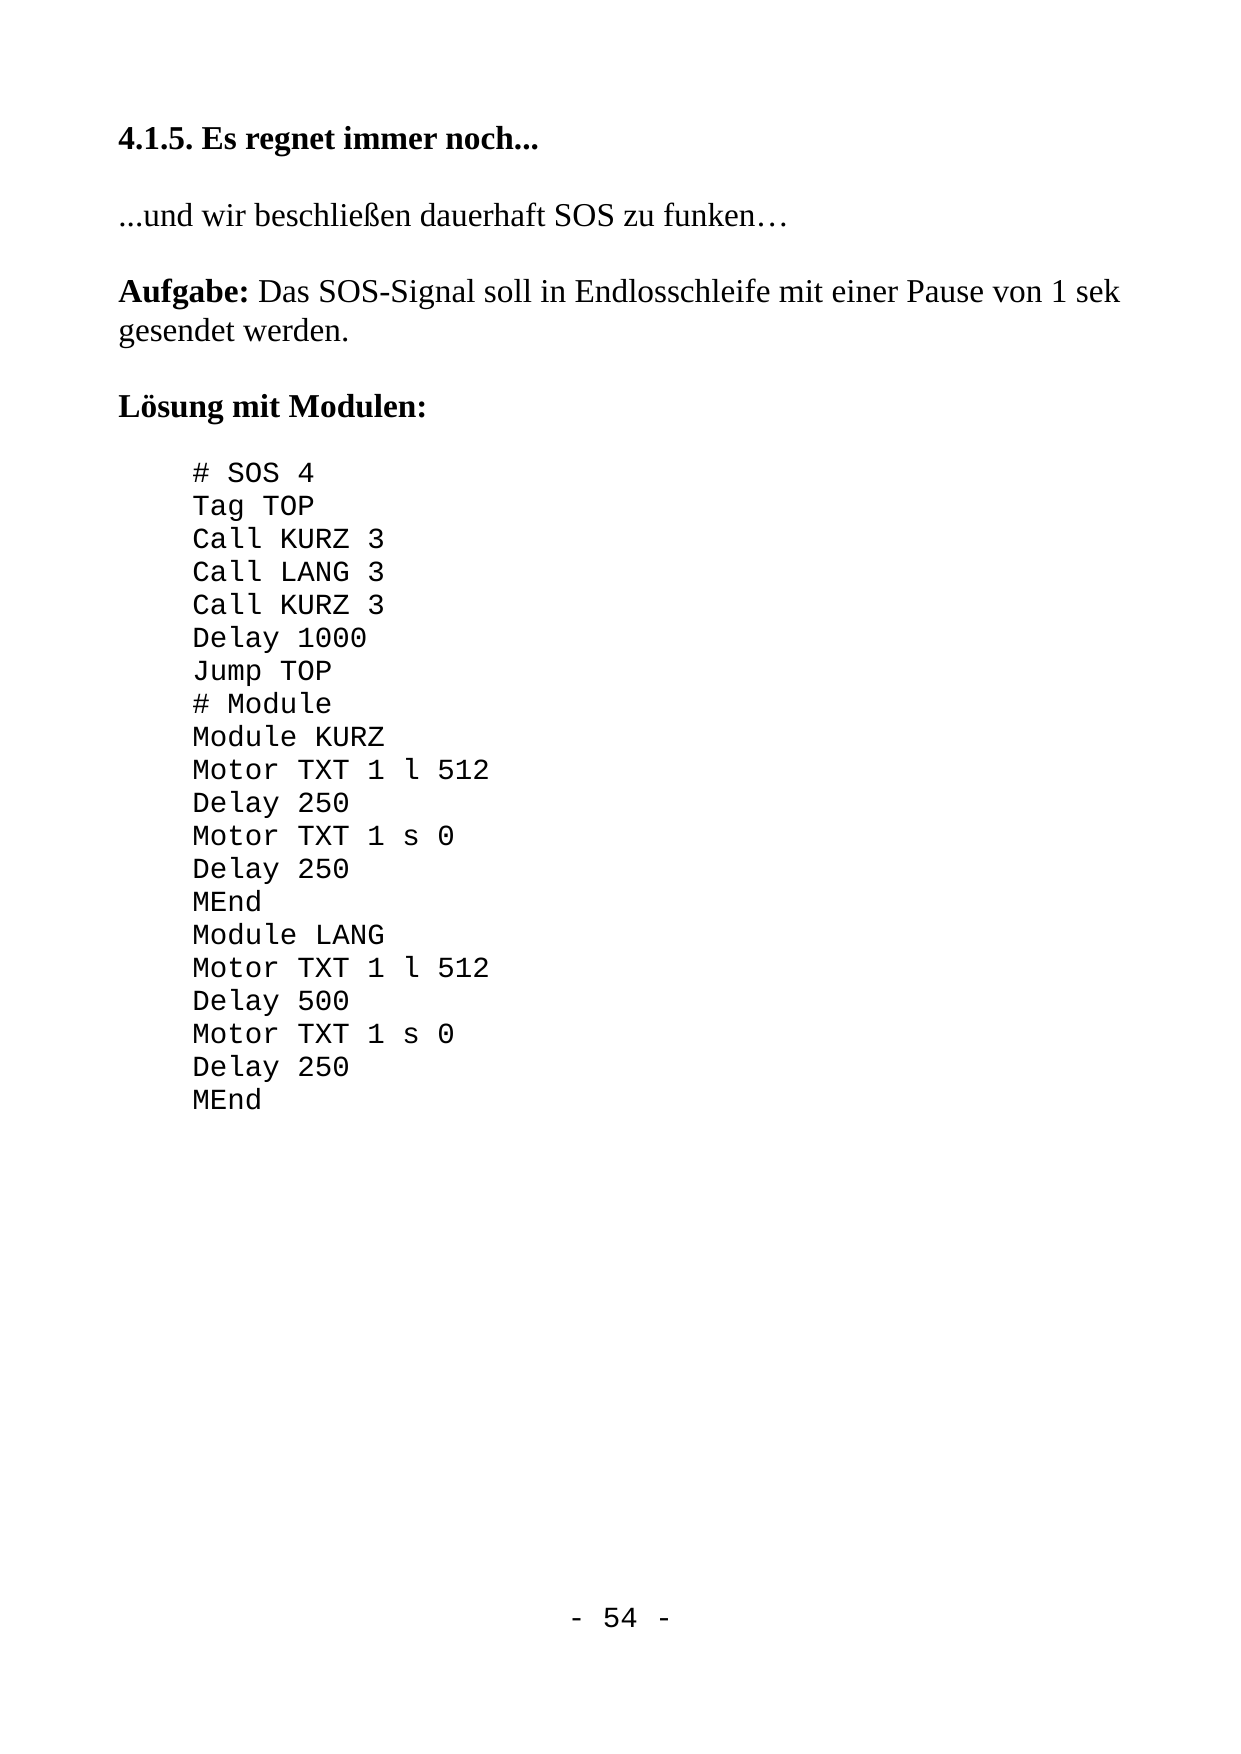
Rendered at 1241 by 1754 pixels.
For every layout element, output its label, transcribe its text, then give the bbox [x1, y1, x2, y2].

text MEnd [118, 1085, 1122, 1118]
text # SOS 4 [118, 458, 1122, 491]
text Aufgabe: Das SOS-Signal soll in Endlosschleife mit einer Pause von 1 sek gesendet werden. [118, 271, 1122, 348]
text Delay 1000 [118, 623, 1122, 656]
text Motor TXT 1 s 0 [118, 821, 1122, 854]
text Delay 250 [118, 854, 1122, 887]
text # Module [118, 689, 1122, 722]
text Delay 250 [118, 788, 1122, 821]
text Module KURZ [118, 722, 1122, 755]
text Delay 500 [118, 986, 1122, 1019]
text Module LANG [118, 920, 1122, 953]
text ...und wir beschließen dauerhaft SOS zu funken… [118, 195, 1122, 233]
text Jump TOP [118, 656, 1122, 689]
text Lösung mit Modulen: [118, 386, 1122, 425]
text MEnd [118, 887, 1122, 920]
text Call KURZ 3 [118, 524, 1122, 557]
text 4.1.5. Es regnet immer noch... [118, 118, 1122, 156]
text Motor TXT 1 l 512 [118, 953, 1122, 986]
text Call KURZ 3 [118, 590, 1122, 623]
text Call LANG 3 [118, 557, 1122, 590]
text Delay 250 [118, 1052, 1122, 1085]
text Motor TXT 1 s 0 [118, 1019, 1122, 1052]
text Motor TXT 1 l 512 [118, 755, 1122, 788]
text Tag TOP [118, 491, 1122, 524]
